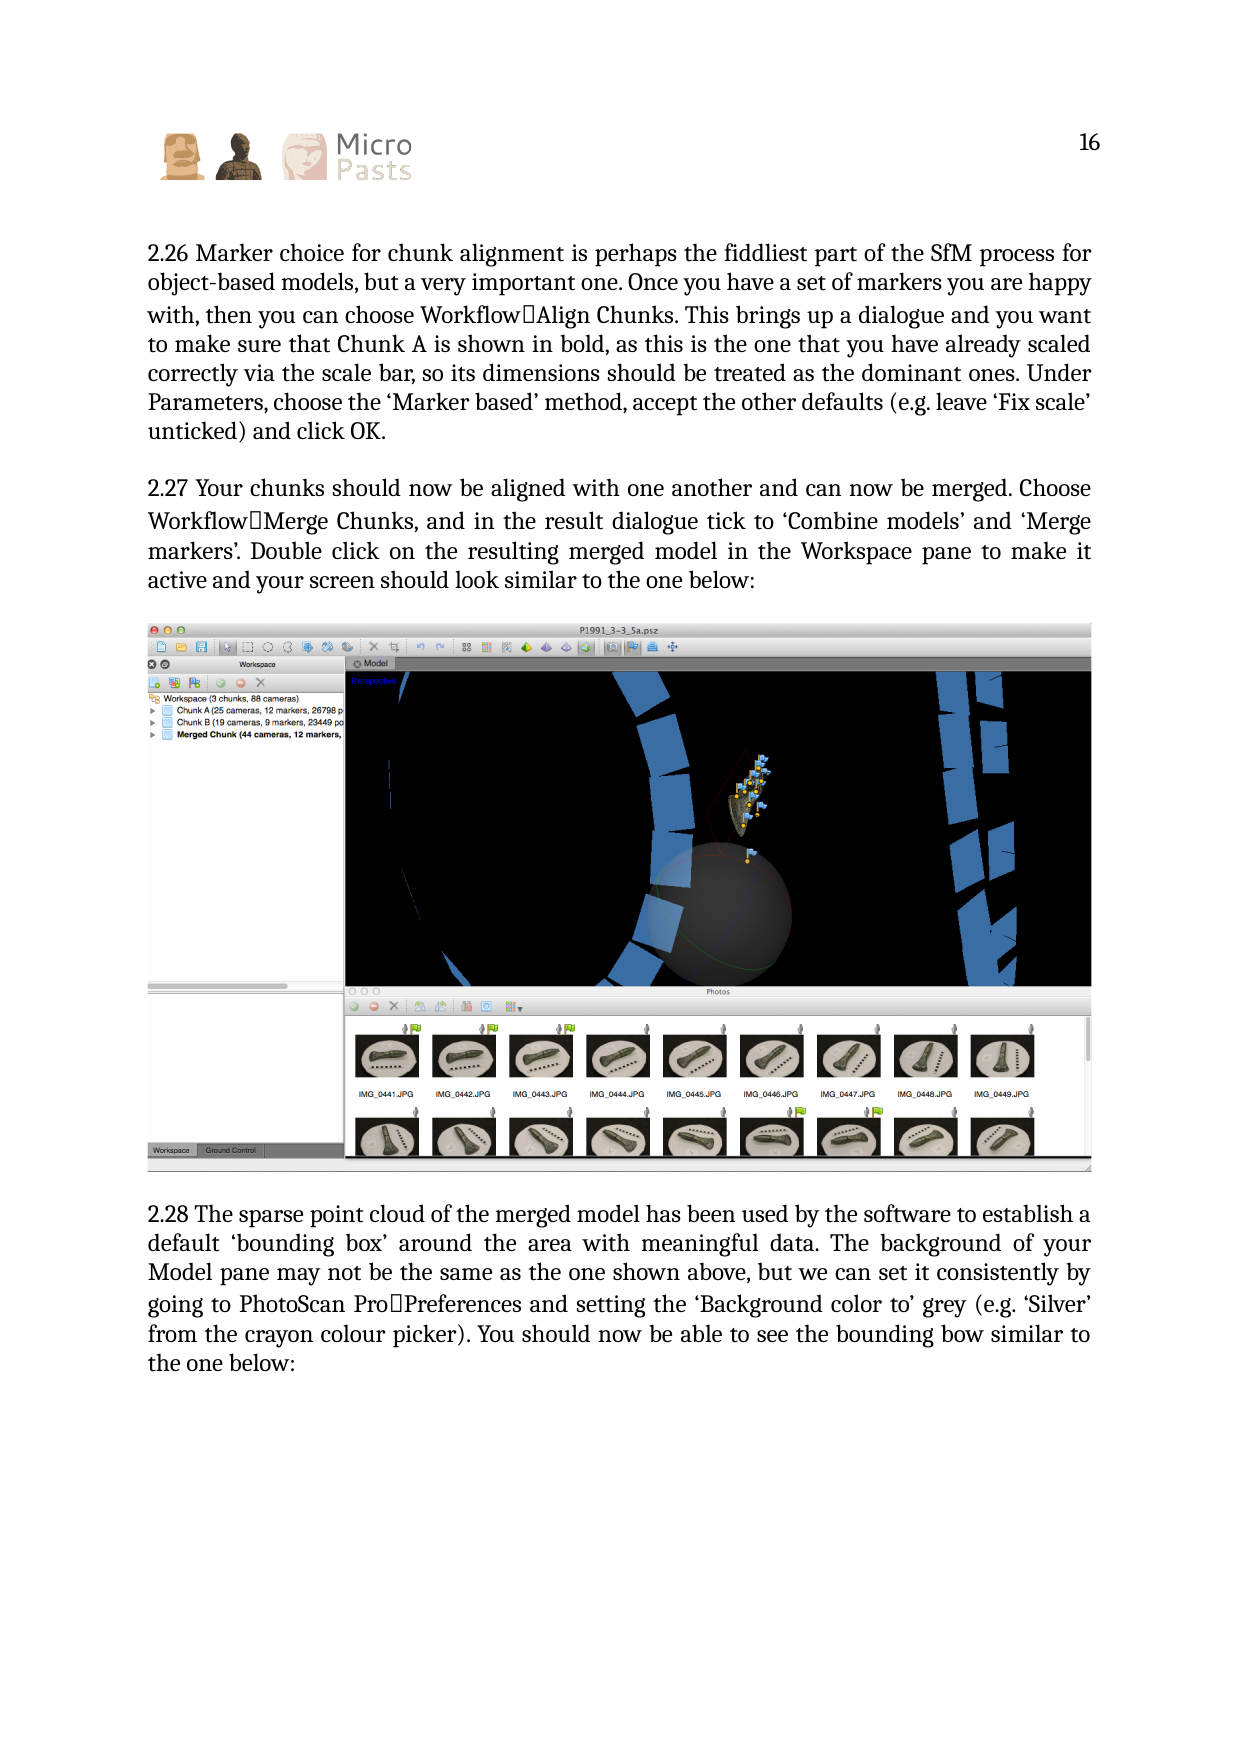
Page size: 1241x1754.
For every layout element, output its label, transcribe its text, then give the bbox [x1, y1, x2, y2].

text 2.27 Your chunks should now be aligned with one another and can now be merged. Choose WorkflowMerge Chunks, and in the result dialogue tick to ‘Combine models’ and ‘Merge markers’. Double click on the resulting merged model in the Workspace pane to make it active and your screen should look similar to the one below: [148, 474, 1092, 594]
picture [147, 131, 423, 182]
text 2.28 The sparse point cloud of the merged model has been used by the software to establish a default ‘bounding box’ around the area with meaningful data. The background of your Model pane may not be the same as the one shown above, but we can set it consistently by going to PhotoScan ProPreferences and setting the ‘Background color to’ grey (e.g. ‘Silver’ from the crayon colour picker). You should now be able to see the bounding bow similar to the one below: [148, 1200, 1092, 1378]
picture [147, 623, 1092, 1172]
text 2.26 Marker choice for chunk alignment is perhaps the fiddliest part of the SfM process for object-based models, but a very important one. Once you have a set of markers you are happy with, then you can choose WorkflowAlign Chunks. This brings up a dialogue and you want to make sure that Chunk A is shown in bold, as this is the one that you have already scaled correctly via the scale bar, so its dimensions should be treated as the dominant ones. Under Parameters, choose the ‘Marker based’ method, accept the other defaults (e.g. leave ‘Fix scale’ unticked) and click OK. [148, 239, 1092, 445]
